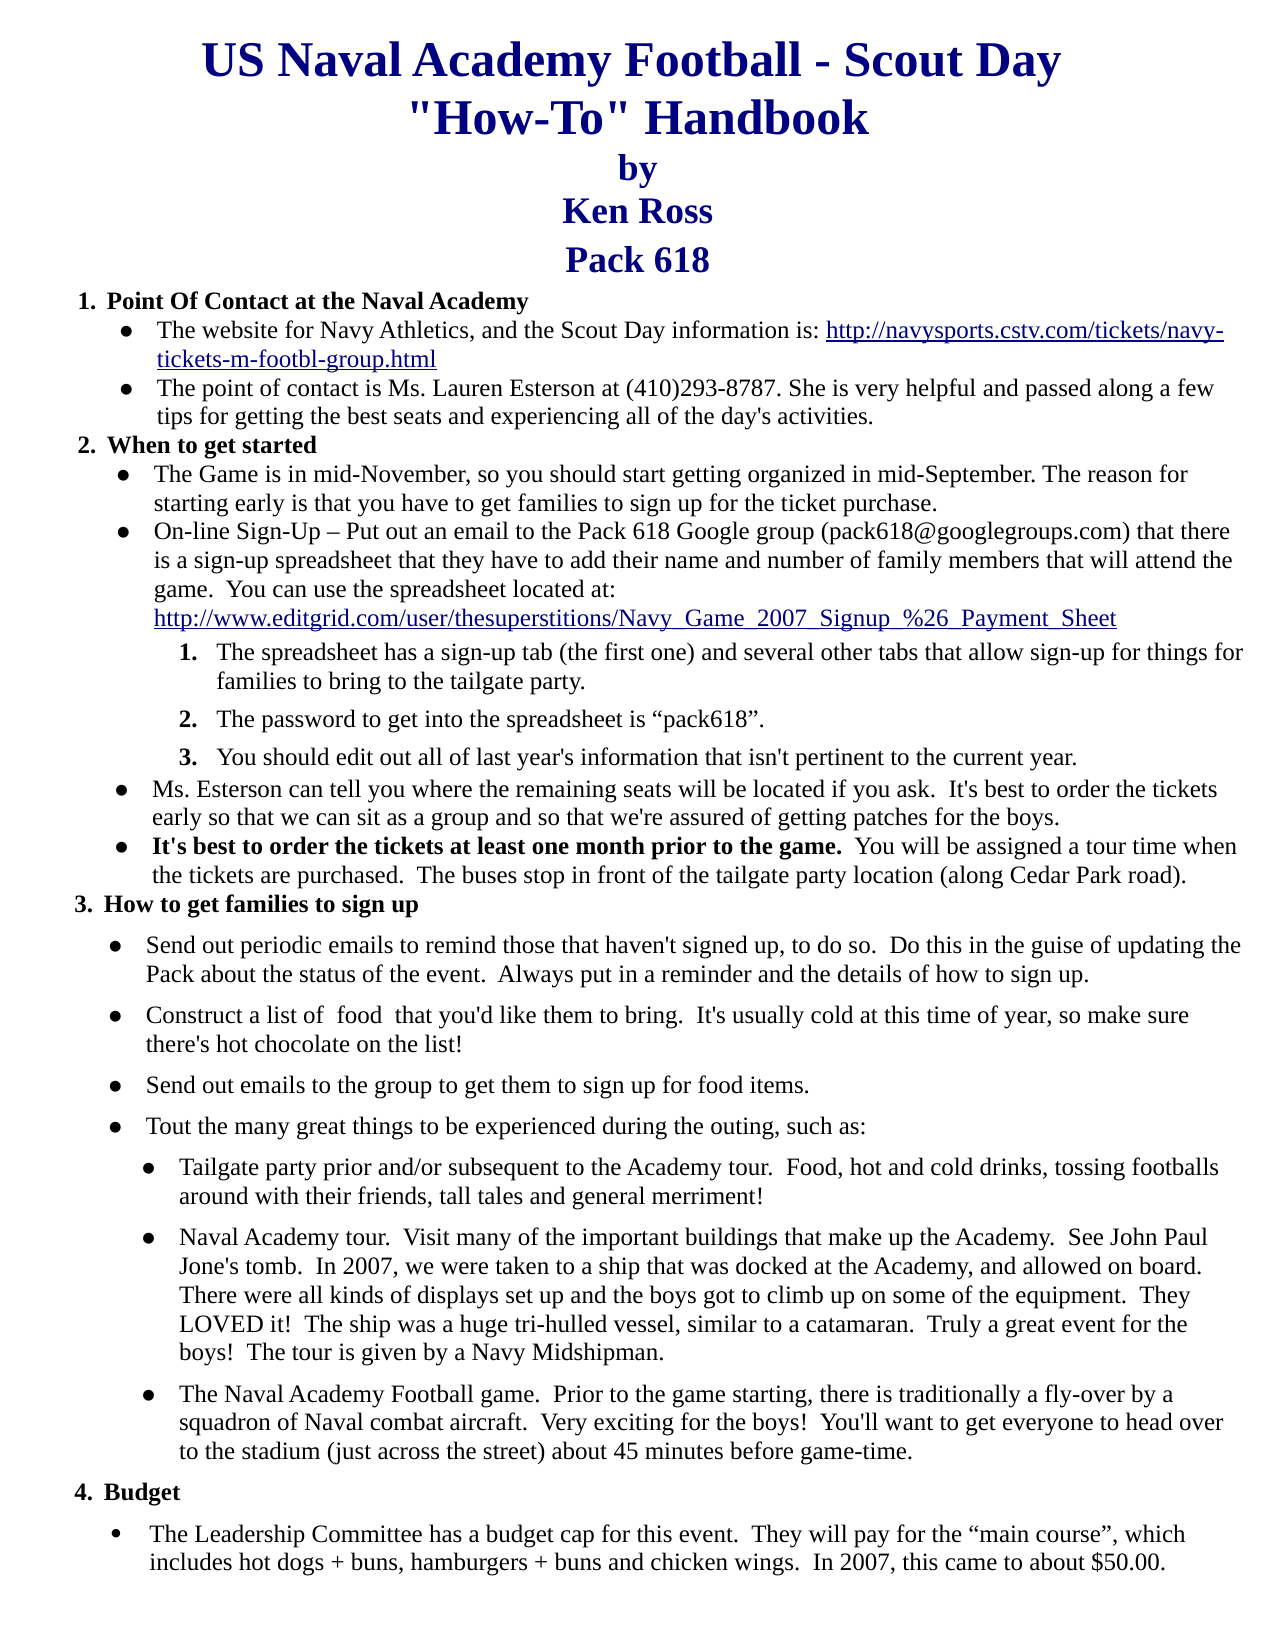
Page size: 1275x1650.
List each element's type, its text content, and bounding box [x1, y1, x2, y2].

list The website for Navy Athletics, and the Scout Day information is: http://navysports.cstv.com/tickets/navy-tickets-m-footbl-group.html [119, 315, 1248, 373]
list The Leadership Committee has a budget cap for this event. They will pay for the “main course”, which includes hot dogs + buns, hamburgers + buns and chicken wings. In 2007, this came to about $50.00. [112, 1519, 1245, 1576]
list The Game is in mid-November, so you should start getting organized in mid-September. The reason for starting early is that you have to get families to sign up for the ticket purchase. [116, 459, 1248, 516]
list Tailgate party prior and/or subsequent to the Academy tour. Food, hot and cold drinks, tossing footballs around with their friends, tall tales and general merriment! [141, 1152, 1245, 1210]
list Tout the many great things to be experienced during the outing, such as: [108, 1111, 1245, 1140]
list On-line Sign-Up – Put out an email to the Pack 618 Google group (pack618@googlegroups.com) that there is a sign-up spreadsheet that they have to add their name and number of family members that will attend the game. You can use the spreadsheet located at: http://www.editgrid.com/user/thesuperstitions/Navy_Game_2007_Signup_%26_Payment_Sheet [116, 516, 1248, 631]
text Pack 618 [30, 237, 1245, 280]
list Budget [74, 1477, 1245, 1506]
text by [30, 145, 1245, 188]
list The Naval Academy Football game. Prior to the game starting, there is traditionally a fly-over by a squadron of Naval combat aircraft. Very exciting for the boys! You'll want to get everyone to head over to the stadium (just across the street) about 45 minutes before game-time. [141, 1379, 1245, 1465]
text US Naval Academy Football - Scout Day "How-To" Handbook [30, 30, 1245, 145]
list You should edit out all of last year's information that isn't pertinent to the current year. [178, 742, 1248, 771]
list When to get started [77, 430, 1248, 459]
list Ms. Esterson can tell you where the remaining seats will be located if you ask. It's best to order the tickets early so that we can sit as a group and so that we're assured of getting patches for the boys. [114, 774, 1248, 831]
list Send out emails to the group to get them to sign up for food items. [108, 1070, 1245, 1099]
list The password to get into the spreadsheet is “pack618”. [178, 704, 1248, 733]
text Ken Ross [30, 188, 1245, 231]
list It's best to order the tickets at least one month prior to the game. You will be assigned a tour time when the tickets are purchased. The buses stop in front of the tailgate party location (along Cedar Park road). [114, 831, 1248, 889]
list The spreadsheet has a sign-up tab (the first one) and several other tabs that allow sign-up for things for families to bring to the tailgate party. [178, 637, 1248, 695]
list Send out periodic emails to remind those that haven't signed up, to do so. Do this in the guise of updating the Pack about the status of the event. Always put in a reminder and the details of how to sign up. [108, 930, 1245, 987]
list How to get families to sign up [74, 889, 1245, 917]
list The point of contact is Ms. Lauren Esterson at (410)293-8787. She is very helpful and passed along a few tips for getting the best seats and experiencing all of the day's activities. [119, 373, 1248, 430]
list Point Of Contact at the Naval Academy [77, 286, 1248, 315]
list Naval Academy tour. Visit many of the important buildings that make up the Academy. See John Paul Jone's tomb. In 2007, we were taken to a ship that was docked at the Academy, and allowed on board. There were all kinds of displays set up and the boys got to climb up on some of the equipment. They LOVED it! The ship was a huge tri-hulled vessel, similar to a catamaran. Truly a great event for the boys! The tour is given by a Navy Midshipman. [141, 1222, 1245, 1366]
list Construct a list of food that you'd like them to bring. It's usually cold at this time of year, so make sure there's hot chocolate on the list! [108, 1000, 1245, 1057]
